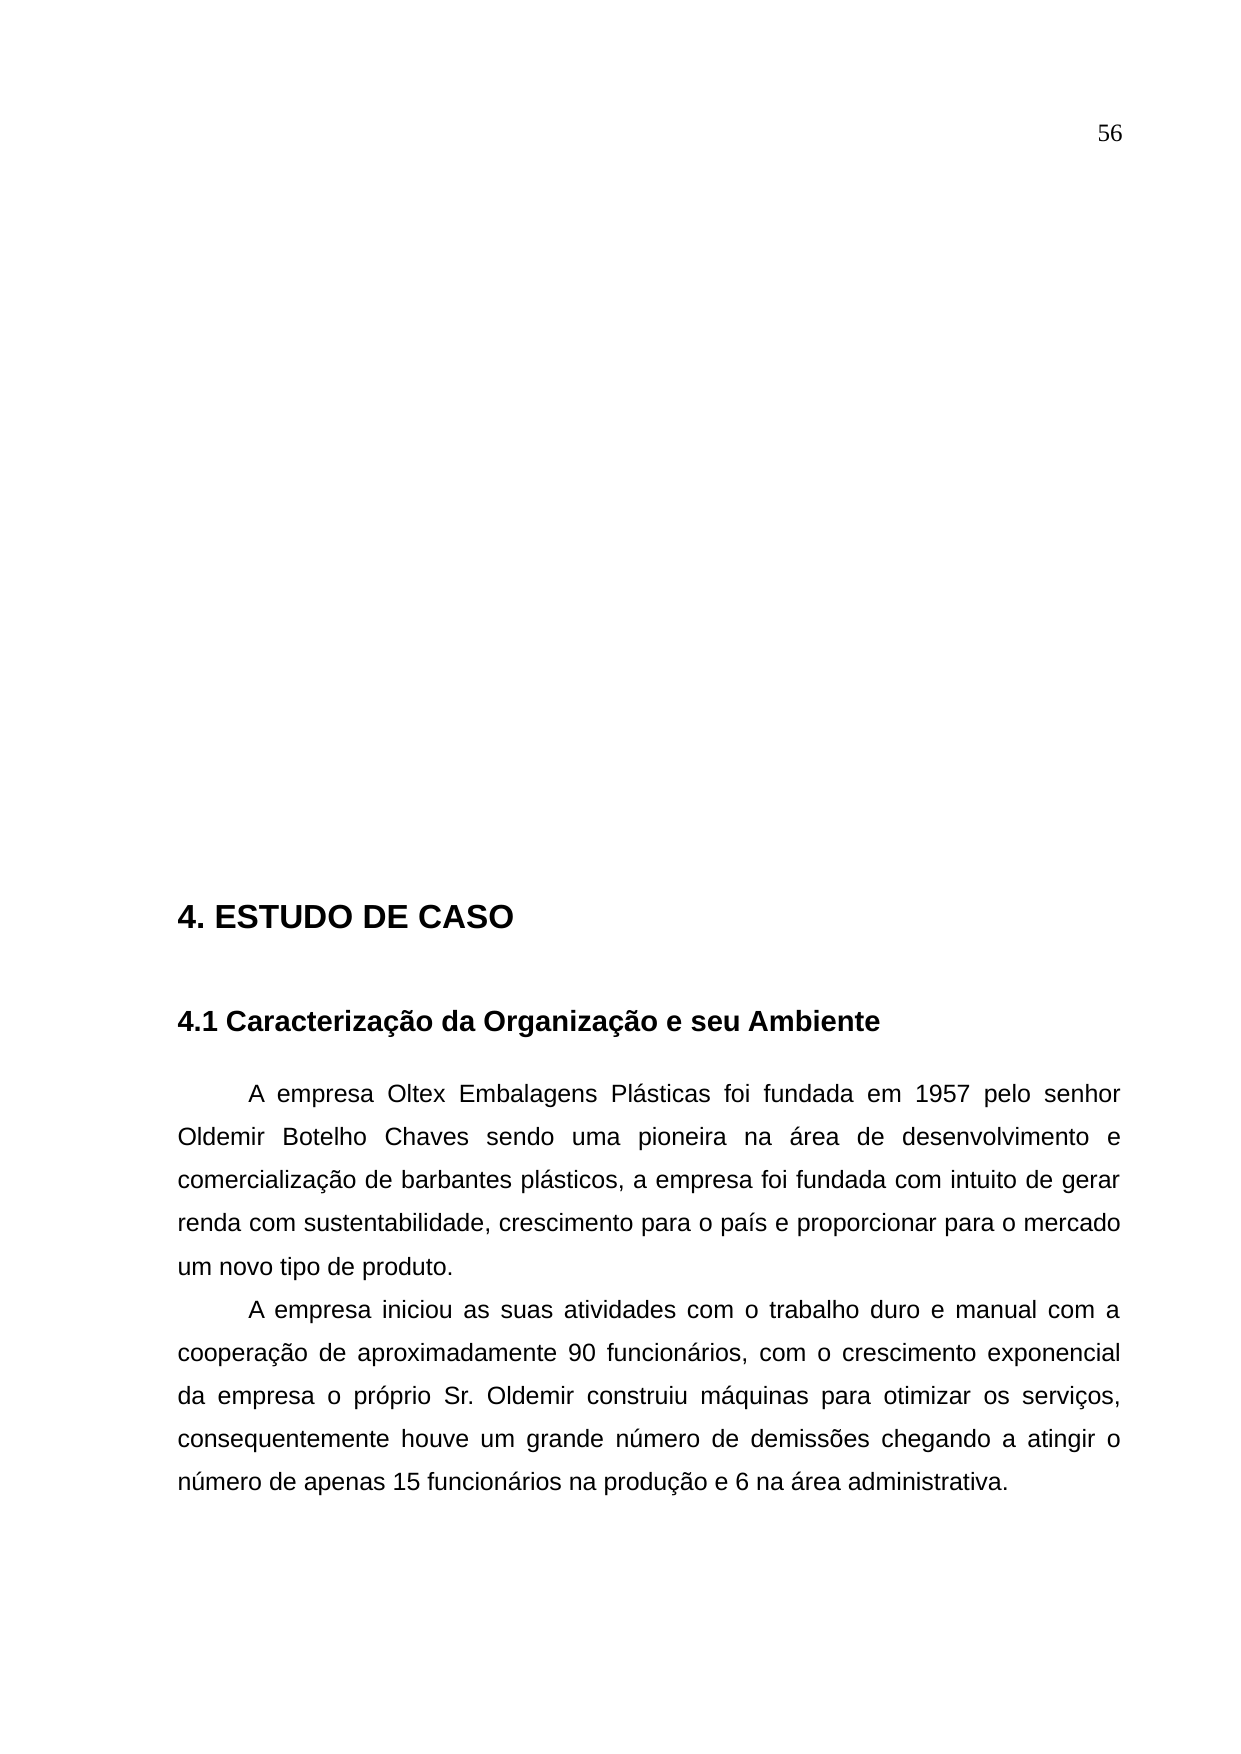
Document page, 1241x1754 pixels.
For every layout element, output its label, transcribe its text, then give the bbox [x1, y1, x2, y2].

text A empresa iniciou as suas atividades com o trabalho duro e manual com a cooperação de aproximadamente 90 funcionários, com o crescimento exponencial da empresa o próprio Sr. Oldemir construiu máquinas para otimizar os serviços, consequentemente houve um grande número de demissões chegando a atingir o número de apenas 15 funcionários na produção e 6 na área administrativa. [177, 1294, 1122, 1496]
text A empresa Oltex Embalagens Plásticas foi fundada em 1957 pelo senhor Oldemir Botelho Chaves sendo uma pioneira na área de desenvolvimento e comercialização de barbantes plásticos, a empresa foi fundada com intuito de gerar renda com sustentabilidade, crescimento para o país e proporcionar para o mercado um novo tipo de produto. [177, 1079, 1122, 1280]
subtitle 4.1 Caracterização da Organização e seu Ambiente [177, 1004, 1122, 1037]
subtitle 4. ESTUDO DE CASO [177, 897, 1122, 935]
